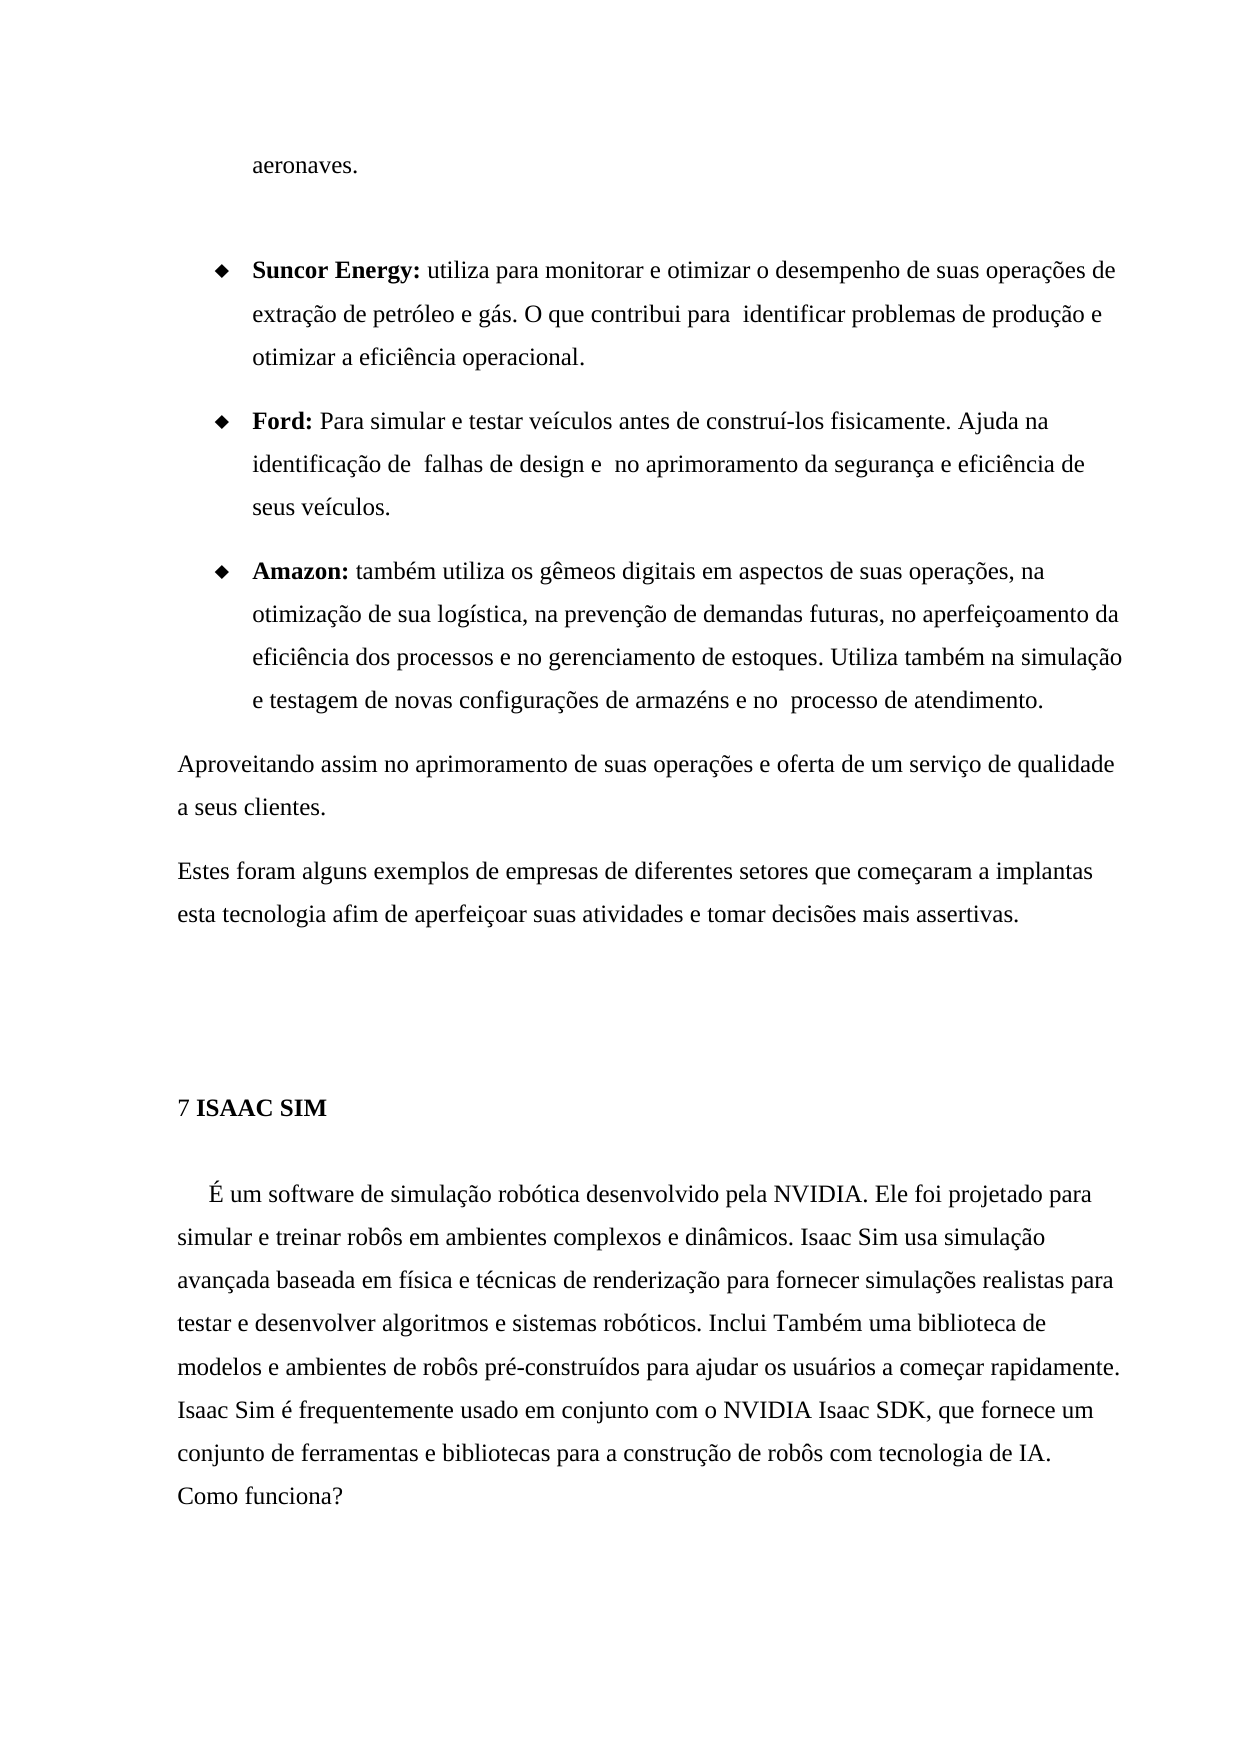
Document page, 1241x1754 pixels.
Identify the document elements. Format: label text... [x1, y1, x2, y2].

text É um software de simulação robótica desenvolvido pela NVIDIA. Ele foi projetado para simular e treinar robôs em ambientes complexos e dinâmicos. Isaac Sim usa simulação avançada baseada em física e técnicas de renderização para fornecer simulações realistas para testar e desenvolver algoritmos e sistemas robóticos. Inclui Também uma biblioteca de modelos e ambientes de robôs pré-construídos para ajudar os usuários a começar rapidamente. Isaac Sim é frequentemente usado em conjunto com o NVIDIA Isaac SDK, que fornece um conjunto de ferramentas e bibliotecas para a construção de robôs com tecnologia de IA. [177, 1179, 1123, 1467]
list Ford: Para simular e testar veículos antes de construí-los fisicamente. Ajuda na identificação de falhas de design e no aprimoramento da segurança e eficiência de seus veículos. [214, 406, 1123, 521]
text Estes foram alguns exemplos de empresas de diferentes setores que começaram a implantas esta tecnologia afim de aperfeiçoar suas atividades e tomar decisões mais assertivas. [177, 856, 1123, 928]
text Aproveitando assim no aprimoramento de suas operações e oferta de um serviço de qualidade a seus clientes. [177, 749, 1123, 821]
list Amazon: também utiliza os gêmeos digitais em aspectos de suas operações, na otimização de sua logística, na prevenção de demandas futuras, no aperfeiçoamento da eficiência dos processos e no gerenciamento de estoques. Utiliza também na simulação e testagem de novas configurações de armazéns e no processo de atendimento. [214, 556, 1123, 714]
text 7 ISAAC SIM [177, 1093, 1123, 1122]
list aeronaves. [214, 150, 1123, 221]
text Como funciona? [177, 1481, 1123, 1510]
list Suncor Energy: utiliza para monitorar e otimizar o desempenho de suas operações de extração de petróleo e gás. O que contribui para identificar problemas de produção e otimizar a eficiência operacional. [214, 256, 1123, 371]
